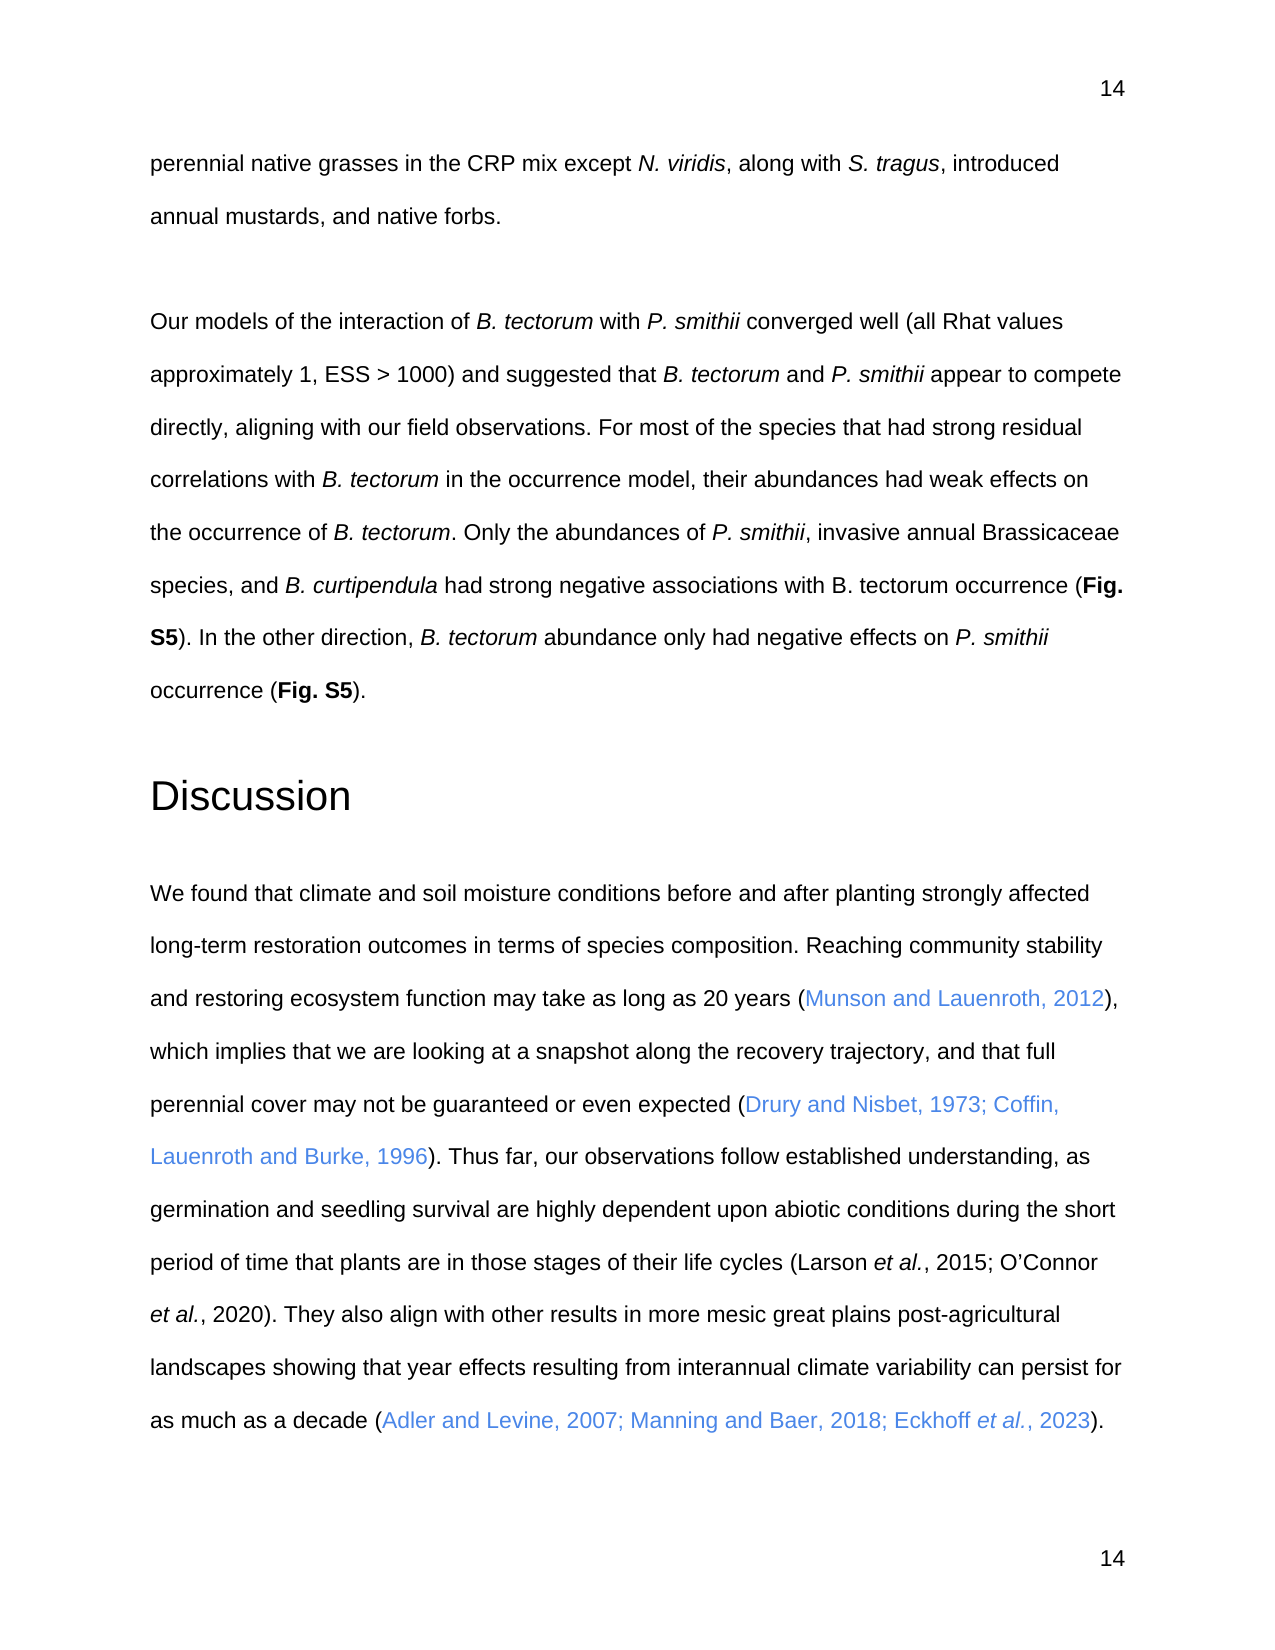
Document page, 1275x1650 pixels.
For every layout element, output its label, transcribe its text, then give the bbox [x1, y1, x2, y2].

text perennial native grasses in the CRP mix except N. viridis, along with S. tragus, introduced annual mustards, and native forbs. [150, 150, 1125, 229]
text Our models of the interaction of B. tectorum with P. smithii converged well (all Rhat values approximately 1, ESS > 1000) and suggested that B. tectorum and P. smithii appear to compete directly, aligning with our field observations. For most of the species that had strong residual correlations with B. tectorum in the occurrence model, their abundances had weak effects on the occurrence of B. tectorum. Only the abundances of P. smithii, invasive annual Brassicaceae species, and B. curtipendula had strong negative associations with B. tectorum occurrence (Fig. S5). In the other direction, B. tectorum abundance only had negative effects on P. smithii occurrence (Fig. S5). [150, 308, 1125, 703]
text We found that climate and soil moisture conditions before and after planting strongly affected long-term restoration outcomes in terms of species composition. Reaching community stability and restoring ecosystem function may take as long as 20 years (Munson and Lauenroth, 2012), which implies that we are looking at a snapshot along the recovery trajectory, and that full perennial cover may not be guaranteed or even expected (Drury and Nisbet, 1973; Coffin, Lauenroth and Burke, 1996). Thus far, our observations follow established understanding, as germination and seedling survival are highly dependent upon abiotic conditions during the short period of time that plants are in those stages of their life cycles (Larson et al., 2015; O’Connor et al., 2020). They also align with other results in more mesic great plains post-agricultural landscapes showing that year effects resulting from interannual climate variability can persist for as much as a decade (Adler and Levine, 2007; Manning and Baer, 2018; Eckhoff et al., 2023). [150, 880, 1125, 1433]
subtitle Discussion [150, 771, 1125, 819]
